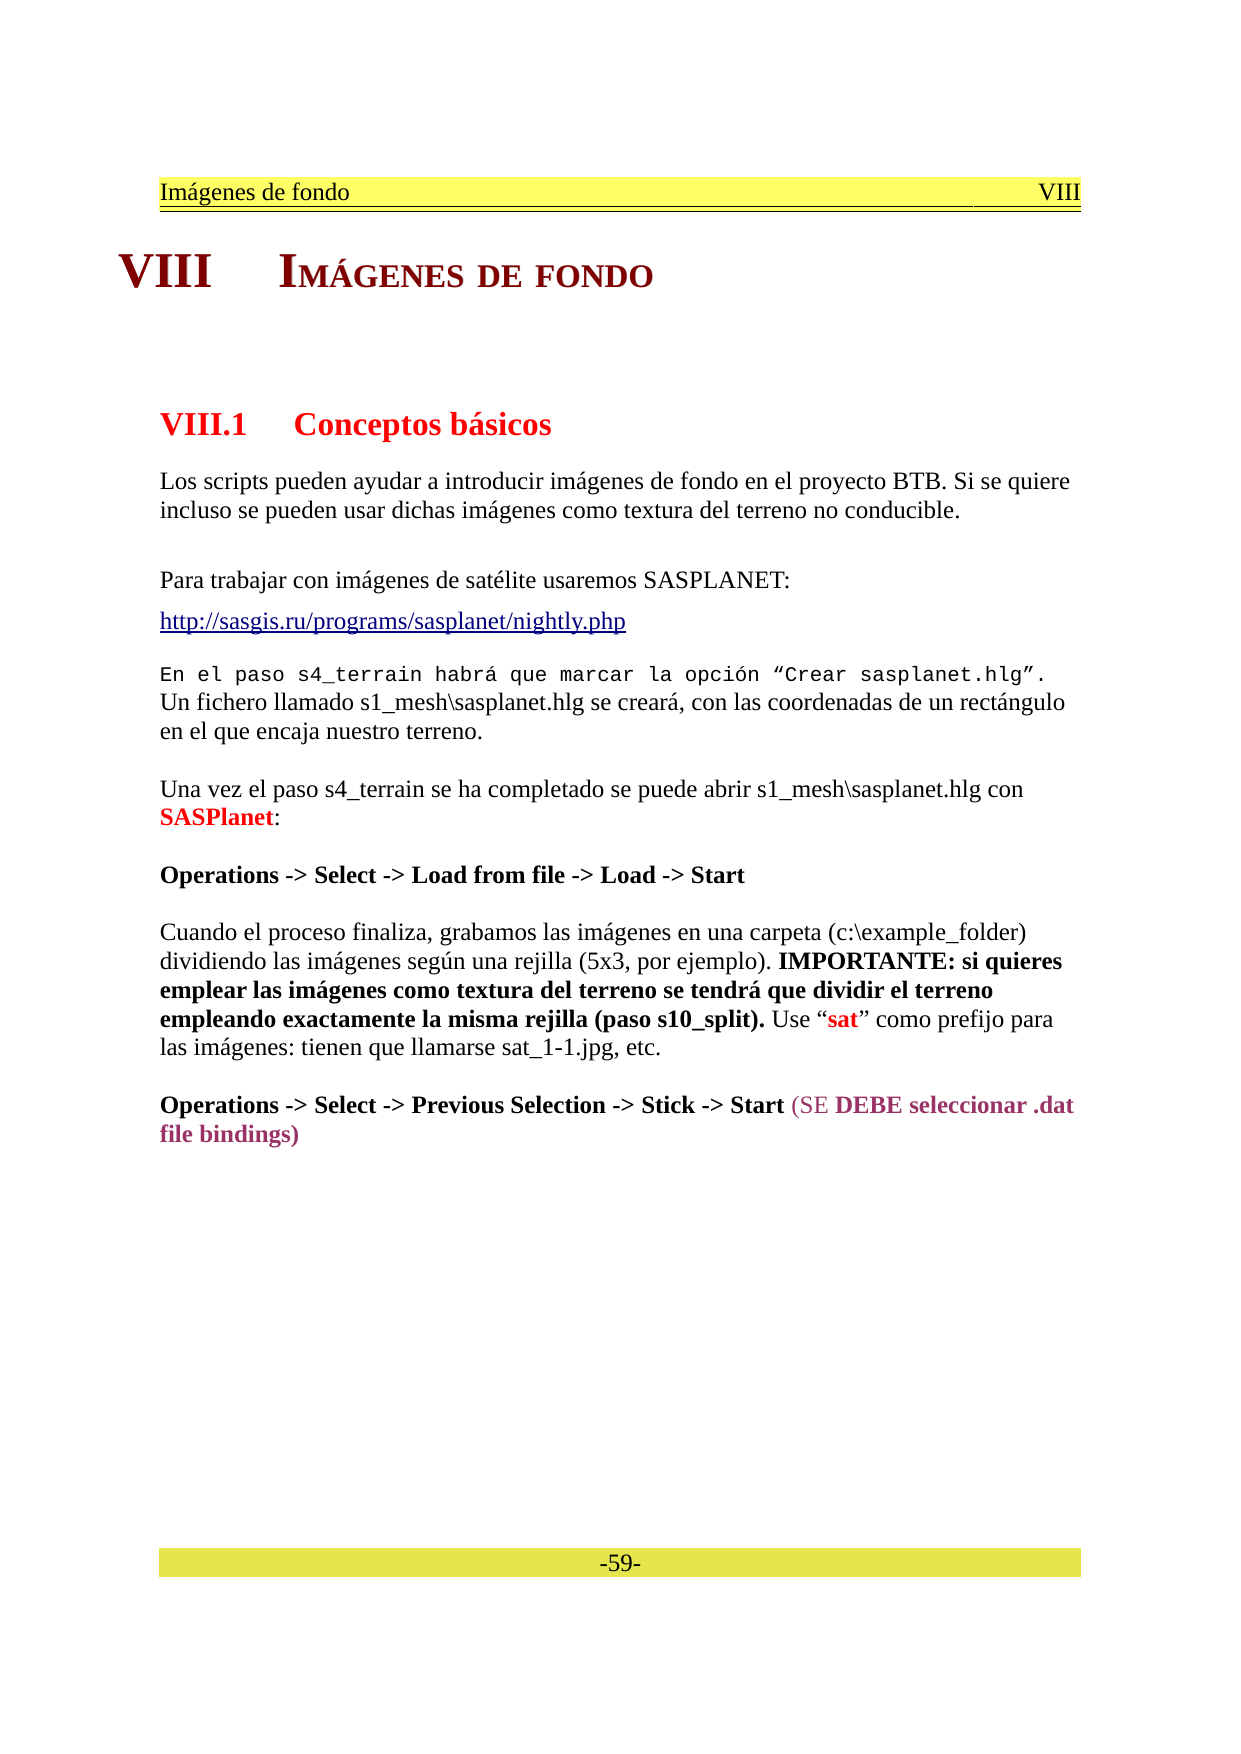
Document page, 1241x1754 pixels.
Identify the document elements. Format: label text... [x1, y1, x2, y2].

text http://sasgis.ru/programs/sasplanet/nightly.php En el paso s4_terrain habrá que marcar la opción “Crear sasplanet.hlg”. Un fichero llamado s1_mesh\sasplanet.hlg se creará, con las coordenadas de un rectángulo en el que encaja nuestro terreno. Una vez el paso s4_terrain se ha completado se puede abrir s1_mesh\sasplanet.hlg con SASPlanet: [159, 606, 1081, 860]
subtitle Conceptos básicos [159, 404, 1081, 443]
text Operations -> Select -> Load from file -> Load -> Start Cuando el proceso finaliza, grabamos las imágenes en una carpeta (c:\example_folder) dividiendo las imágenes según una rejilla (5x3, por ejemplo). IMPORTANTE: si quieres emplear las imágenes como textura del terreno se tendrá que dividir el terreno empleando exactamente la misma rejilla (paso s10_split). Use “sat” como prefijo para las imágenes: tienen que llamarse sat_1-1.jpg, etc. [159, 860, 1081, 1090]
subtitle Imágenes de fondo [118, 240, 1081, 298]
text Para trabajar con imágenes de satélite usaremos SASPLANET: [159, 565, 1081, 594]
text Operations -> Select -> Previous Selection -> Stick -> Start (SE DEBE seleccionar .dat file bindings) [159, 1090, 1081, 1176]
text Los scripts pueden ayudar a introducir imágenes de fondo en el proyecto BTB. Si se quiere incluso se pueden usar dichas imágenes como textura del terreno no conducible. [159, 466, 1081, 524]
